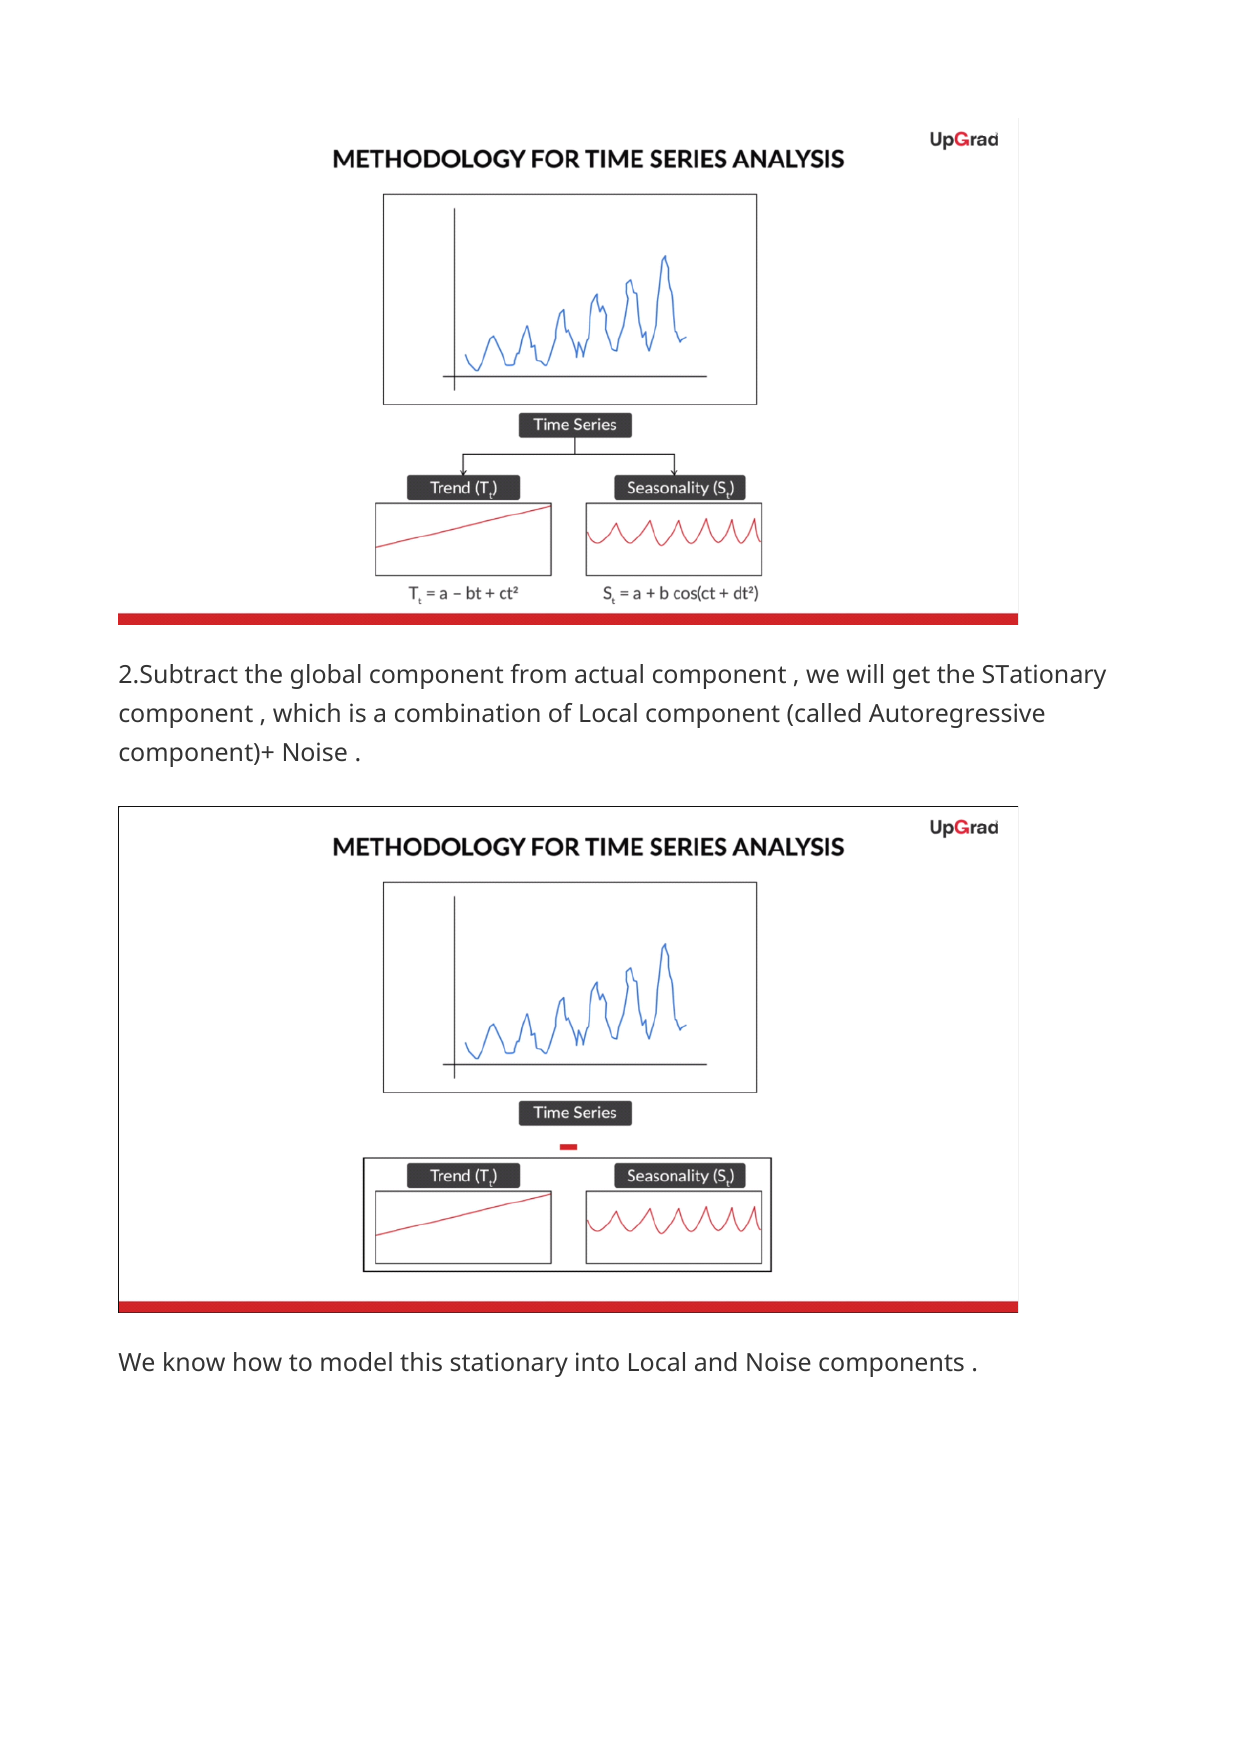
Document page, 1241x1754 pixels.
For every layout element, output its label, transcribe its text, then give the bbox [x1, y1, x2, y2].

text 2.Subtract the global component from actual component , we will get the STationary component , which is a combination of Local component (called Autoregressive component)+ Noise . [118, 657, 1122, 769]
text We know how to model this stationary into Local and Noise components . [118, 1345, 1122, 1379]
